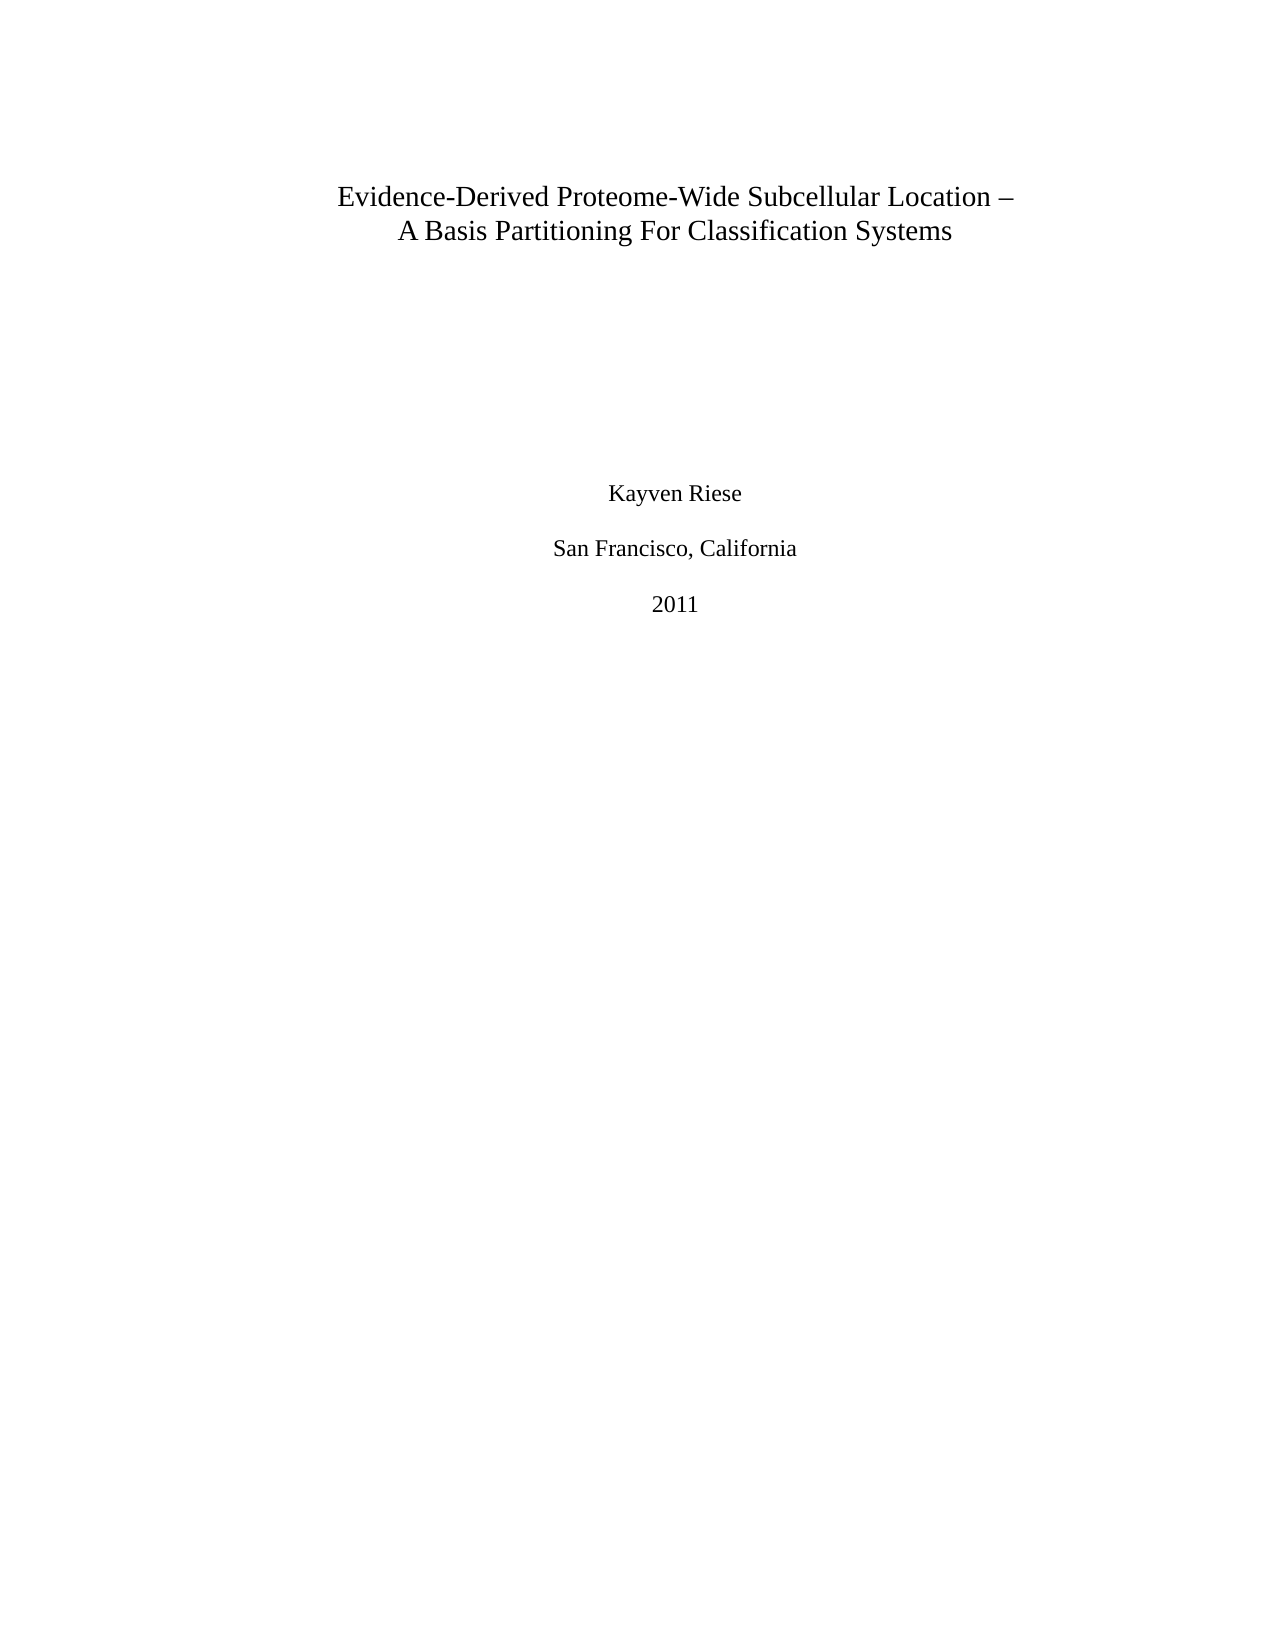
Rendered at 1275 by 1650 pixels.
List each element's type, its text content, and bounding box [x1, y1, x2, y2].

text Kayven Riese [225, 479, 1125, 507]
text Evidence-Derived Proteome-Wide Subcellular Location – [225, 179, 1125, 213]
text 2011 [225, 590, 1125, 617]
text A Basis Partitioning For Classification Systems [225, 213, 1125, 247]
text San Francisco, California [225, 534, 1125, 562]
